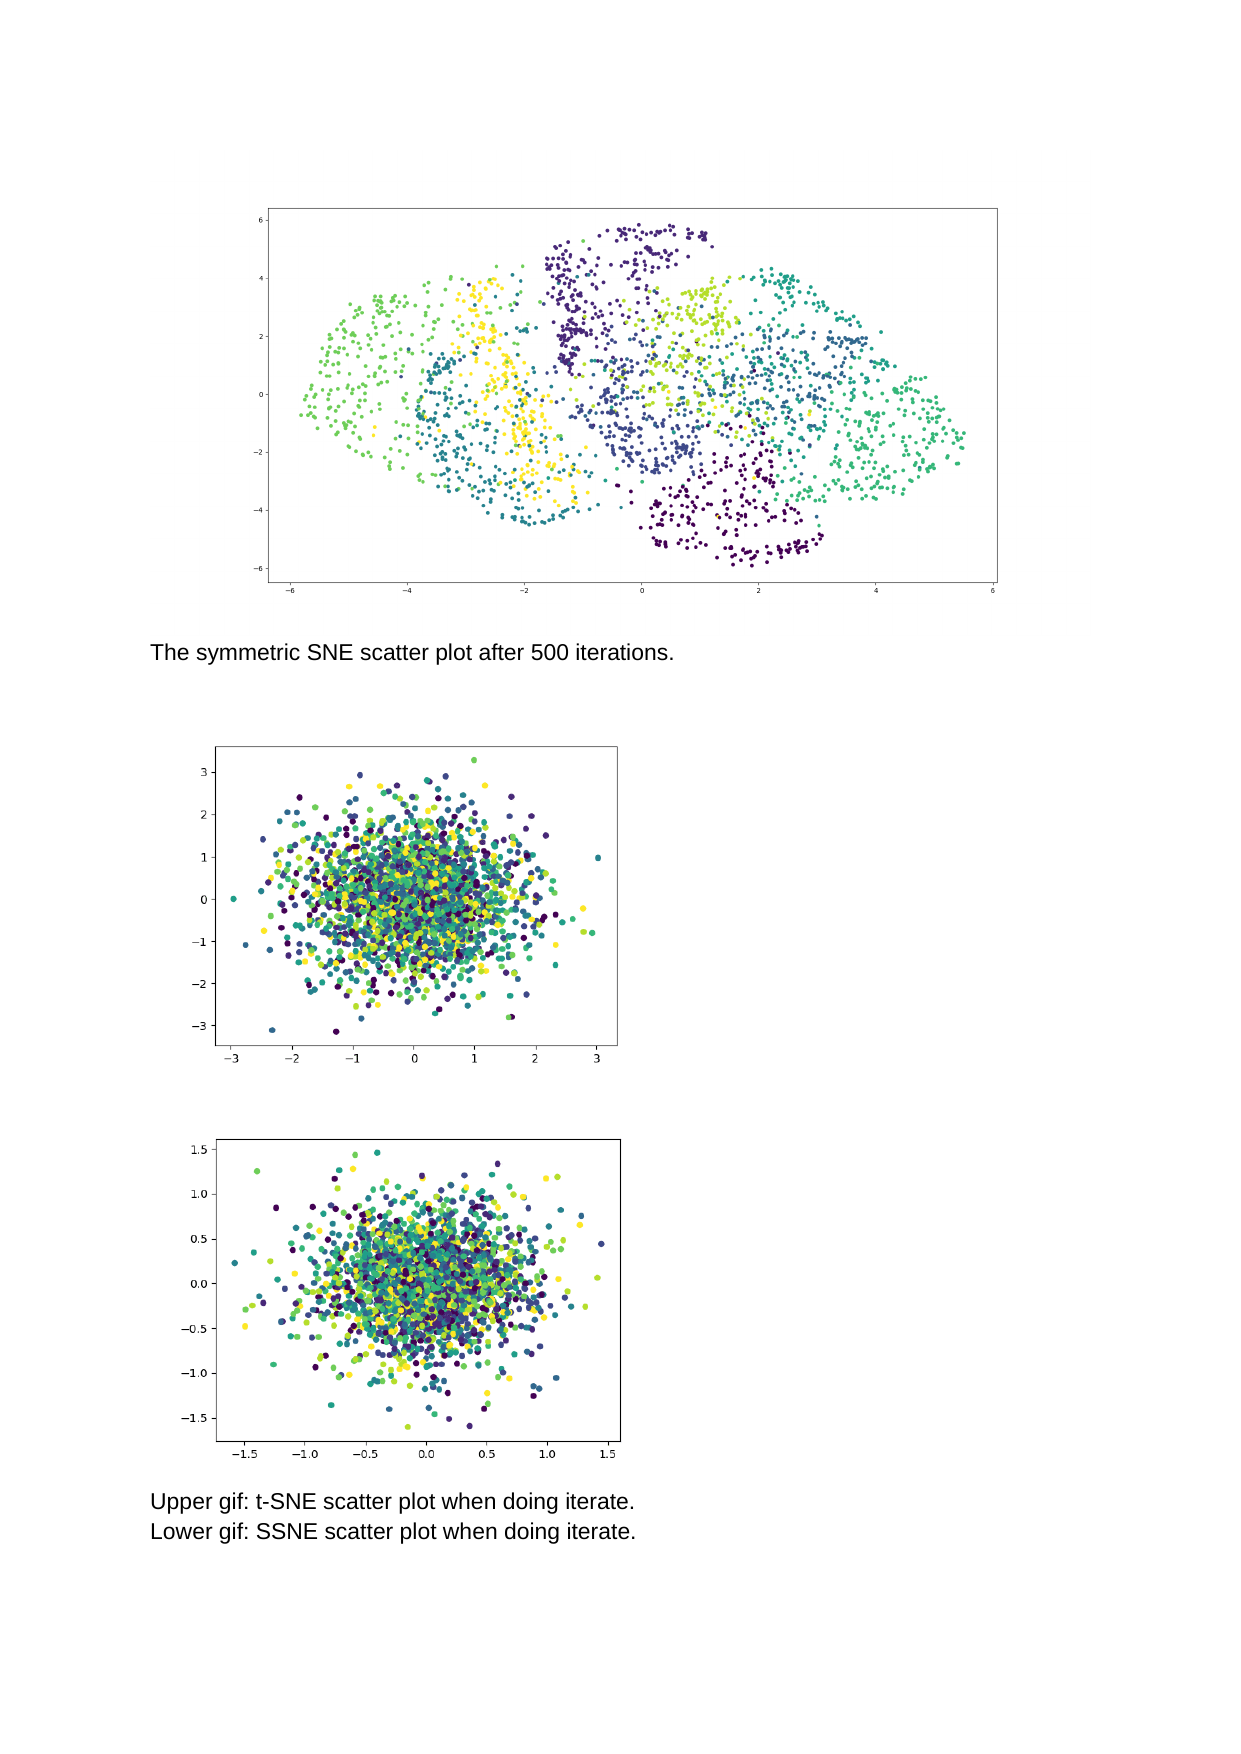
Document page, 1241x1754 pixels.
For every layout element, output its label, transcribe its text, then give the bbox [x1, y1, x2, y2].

text The symmetric SNE scatter plot after 500 iterations. [150, 639, 1090, 666]
text Upper gif: t-SNE scatter plot when doing iterate. [150, 1488, 1090, 1514]
text Lower gif: SSNE scatter plot when doing iterate. [150, 1518, 1090, 1544]
